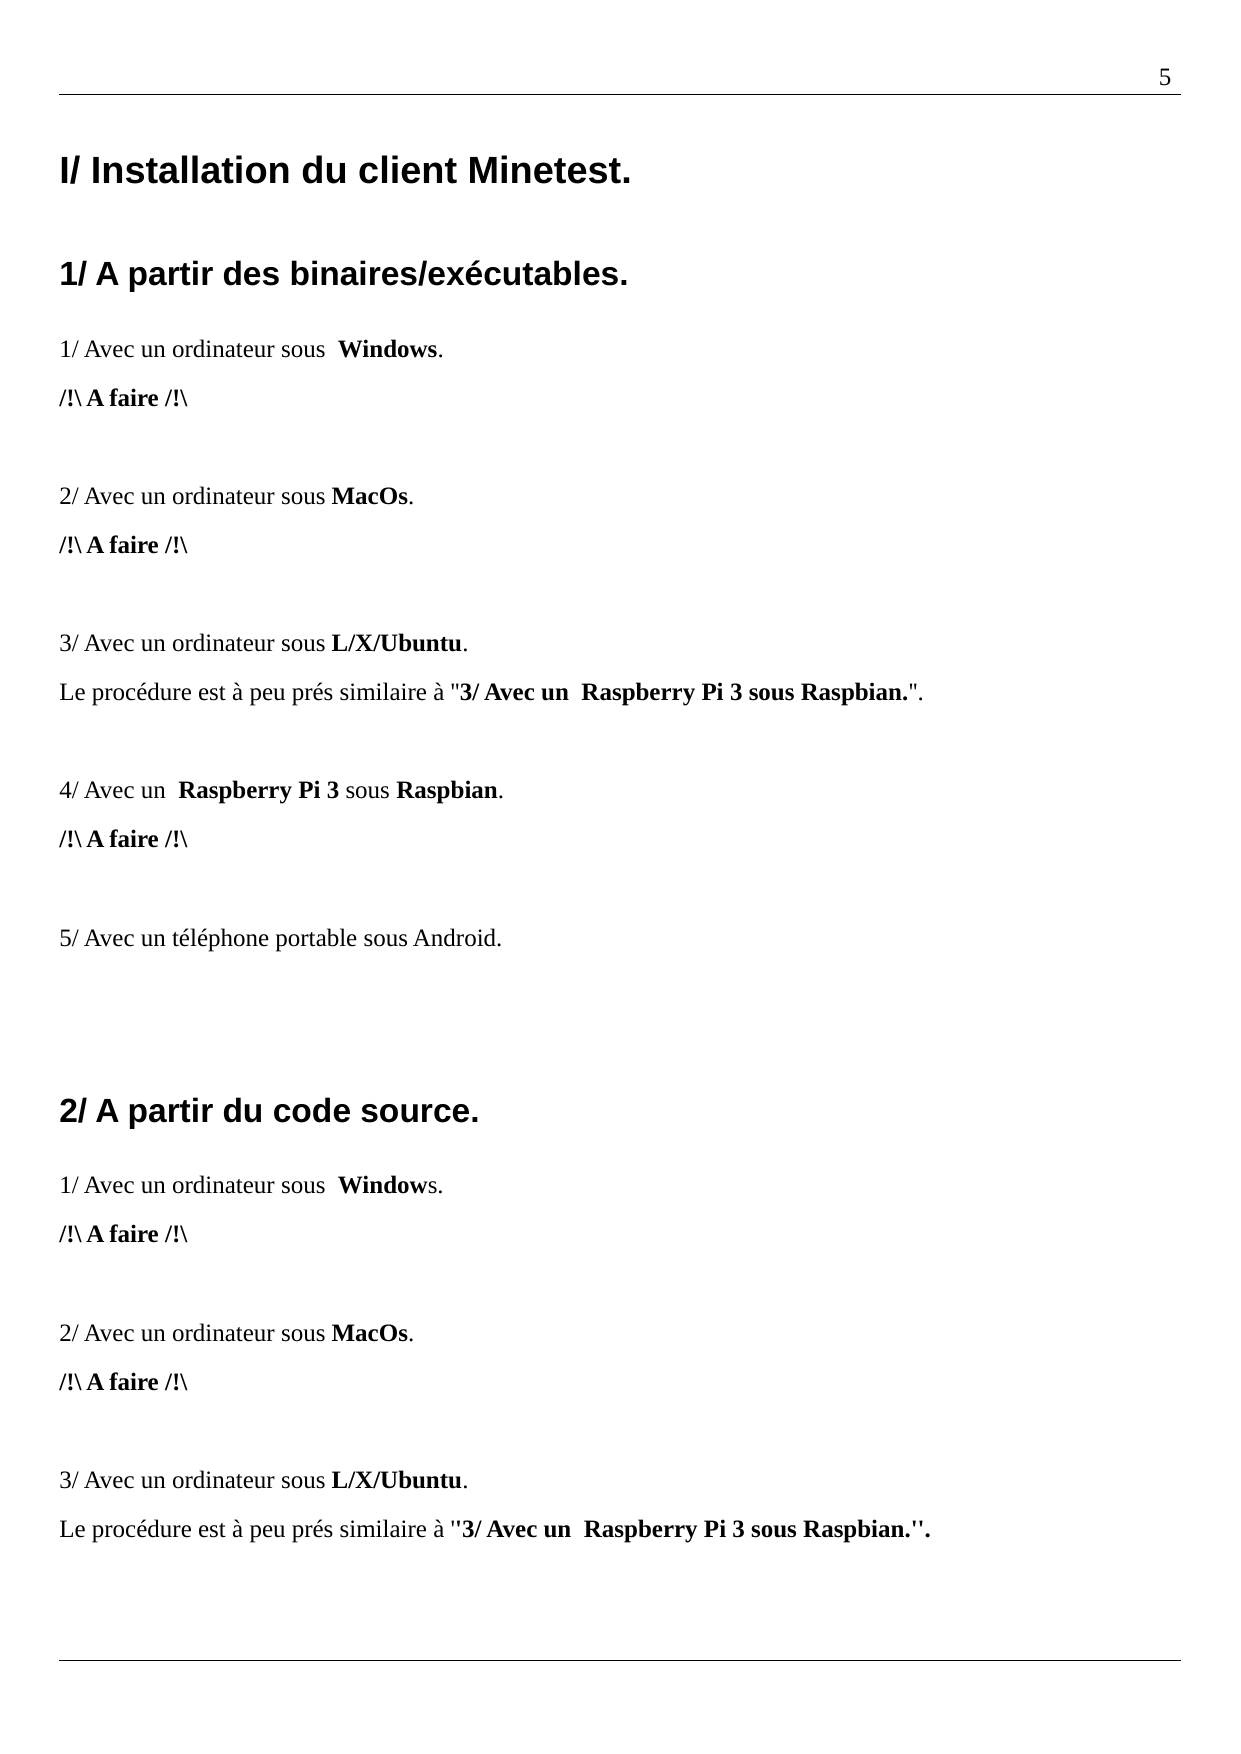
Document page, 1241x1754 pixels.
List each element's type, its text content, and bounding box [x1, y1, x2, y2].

text /!\ A faire /!\ [59, 1367, 1181, 1396]
text /!\ A faire /!\ [59, 1219, 1181, 1248]
text Le procédure est à peu prés similaire à ''3/ Avec un Raspberry Pi 3 sous Raspbian.''. [59, 1514, 1181, 1543]
text 3/ Avec un ordinateur sous L/X/Ubuntu. [59, 628, 1181, 657]
text 2/ Avec un ordinateur sous MacOs. [59, 481, 1181, 510]
subtitle 1/ A partir des binaires/exécutables. [59, 254, 1181, 293]
text Le procédure est à peu prés similaire à ''3/ Avec un Raspberry Pi 3 sous Raspbian.''. [59, 677, 1181, 706]
text 2/ Avec un ordinateur sous MacOs. [59, 1318, 1181, 1346]
text 1/ Avec un ordinateur sous Windows. [59, 1171, 1181, 1199]
text 4/ Avec un Raspberry Pi 3 sous Raspbian. [59, 775, 1181, 804]
subtitle I/ Installation du client Minetest. [59, 148, 1181, 192]
text 1/ Avec un ordinateur sous Windows. [59, 334, 1181, 363]
text /!\ A faire /!\ [59, 383, 1181, 412]
text /!\ A faire /!\ [59, 530, 1181, 559]
subtitle 2/ A partir du code source. [59, 1091, 1181, 1129]
text /!\ A faire /!\ [59, 824, 1181, 853]
text 5/ Avec un téléphone portable sous Android. [59, 923, 1181, 951]
text 3/ Avec un ordinateur sous L/X/Ubuntu. [59, 1465, 1181, 1494]
